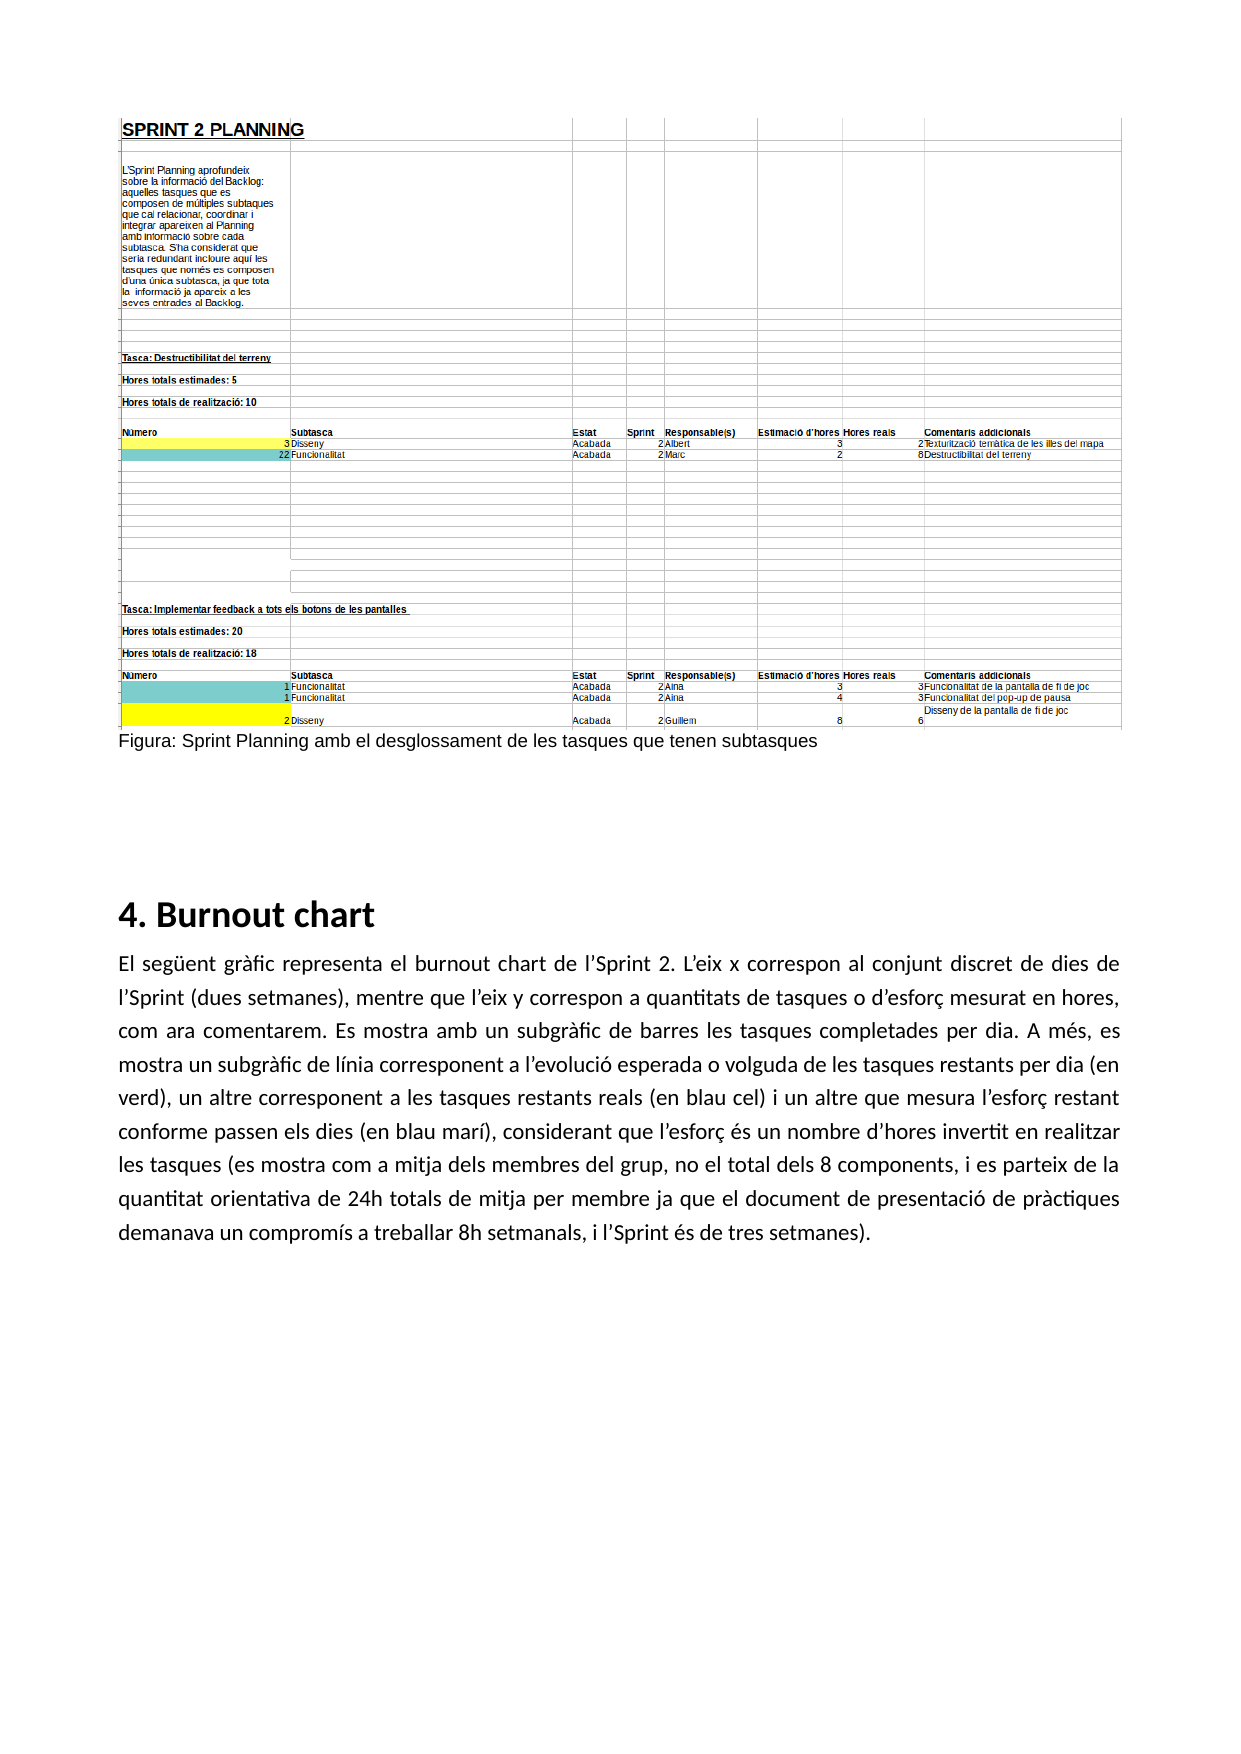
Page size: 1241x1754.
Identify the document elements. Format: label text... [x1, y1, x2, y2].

text Figura: Sprint Planning amb el desglossament de les tasques que tenen subtasques [118, 730, 1122, 752]
picture [118, 118, 1123, 730]
subtitle 4. Burnout chart [118, 891, 1122, 937]
text El següent gràfic representa el burnout chart de l’Sprint 2. L’eix x correspon al conjunt discret de dies de l’Sprint (dues setmanes), mentre que l’eix y correspon a quantitats de tasques o d’esforç mesurat en hores, com ara comentarem. Es mostra amb un subgràfic de barres les tasques completades per dia. A més, es mostra un subgràfic de línia corresponent a l’evolució esperada o volguda de les tasques restants per dia (en verd), un altre corresponent a les tasques restants reals (en blau cel) i un altre que mesura l’esforç restant conforme passen els dies (en blau marí), considerant que l’esforç és un nombre d’hores invertit en realitzar les tasques (es mostra com a mitja dels membres del grup, no el total dels 8 components, i es parteix de la quantitat orientativa de 24h totals de mitja per membre ja que el document de presentació de pràctiques demanava un compromís a treballar 8h setmanals, i l’Sprint és de tres setmanes). [118, 949, 1122, 1246]
